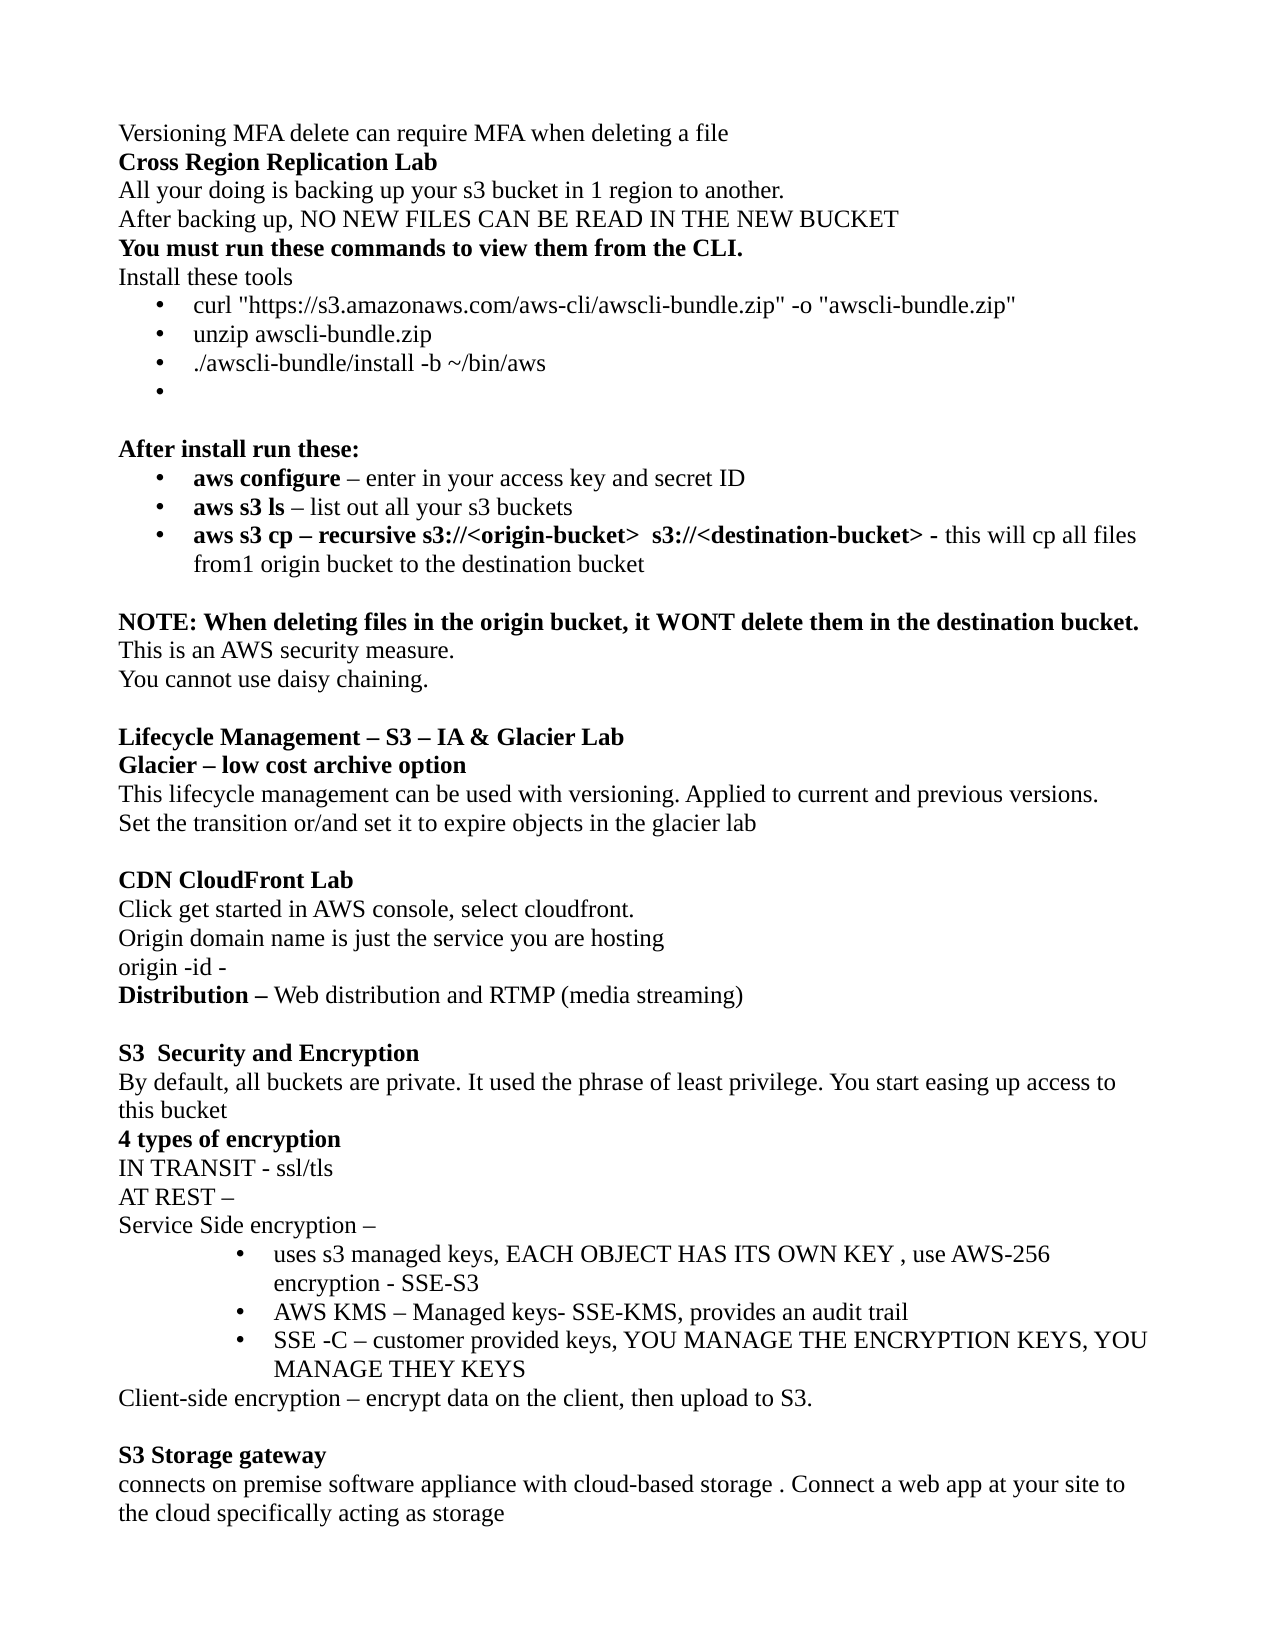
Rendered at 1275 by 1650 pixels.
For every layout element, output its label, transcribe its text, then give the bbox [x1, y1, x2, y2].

text This lifecycle management can be used with versioning. Applied to current and previous versions. [118, 779, 1157, 808]
list aws s3 ls – list out all your s3 buckets [156, 492, 1157, 521]
text All your doing is backing up your s3 bucket in 1 region to another. [118, 176, 1157, 204]
text By default, all buckets are private. It used the phrase of least privilege. You start easing up access to this bucket [118, 1067, 1157, 1124]
text S3 Security and Encryption [118, 1038, 1157, 1067]
text After backing up, NO NEW FILES CAN BE READ IN THE NEW BUCKET [118, 204, 1157, 233]
text CDN CloudFront Lab [118, 866, 1157, 894]
text S3 Storage gateway [118, 1441, 1157, 1469]
text AT REST – [118, 1182, 1157, 1211]
text Cross Region Replication Lab [118, 147, 1157, 176]
list AWS KMS – Managed keys- SSE-KMS, provides an audit trail [236, 1297, 1157, 1326]
text Service Side encryption – [118, 1211, 1157, 1239]
text Lifecycle Management – S3 – IA & Glacier Lab [118, 722, 1157, 751]
text Distribution – Web distribution and RTMP (media streaming) [118, 981, 1157, 1009]
text IN TRANSIT - ssl/tls [118, 1153, 1157, 1182]
list curl "https://s3.amazonaws.com/aws-cli/awscli-bundle.zip" -o "awscli-bundle.zip" [156, 291, 1157, 319]
text Client-side encryption – encrypt data on the client, then upload to S3. [118, 1383, 1157, 1412]
list aws configure – enter in your access key and secret ID [156, 463, 1157, 492]
text 4 types of encryption [118, 1124, 1157, 1153]
text connects on premise software appliance with cloud-based storage . Connect a web app at your site to the cloud specifically acting as storage [118, 1469, 1157, 1527]
list aws s3 cp – recursive s3://<origin-bucket> s3://<destination-bucket> - this will cp all files from1 origin bucket to the destination bucket [156, 521, 1157, 578]
list uses s3 managed keys, EACH OBJECT HAS ITS OWN KEY , use AWS-256 encryption - SSE-S3 [236, 1239, 1157, 1297]
text Click get started in AWS console, select cloudfront. [118, 894, 1157, 923]
list SSE -C – customer provided keys, YOU MANAGE THE ENCRYPTION KEYS, YOU MANAGE THEY KEYS [236, 1326, 1157, 1383]
text origin -id - [118, 952, 1157, 981]
text Install these tools [118, 262, 1157, 291]
text Set the transition or/and set it to expire objects in the glacier lab [118, 808, 1157, 837]
text Origin domain name is just the service you are hosting [118, 923, 1157, 952]
text Glacier – low cost archive option [118, 751, 1157, 779]
list ./awscli-bundle/install -b ~/bin/aws [156, 348, 1157, 377]
text NOTE: When deleting files in the origin bucket, it WONT delete them in the destination bucket. This is an AWS security measure. [118, 607, 1157, 664]
text Versioning MFA delete can require MFA when deleting a file [118, 118, 1157, 147]
text You must run these commands to view them from the CLI. [118, 233, 1157, 262]
list unzip awscli-bundle.zip [156, 319, 1157, 348]
text After install run these: [118, 434, 1157, 463]
text You cannot use daisy chaining. [118, 664, 1157, 693]
